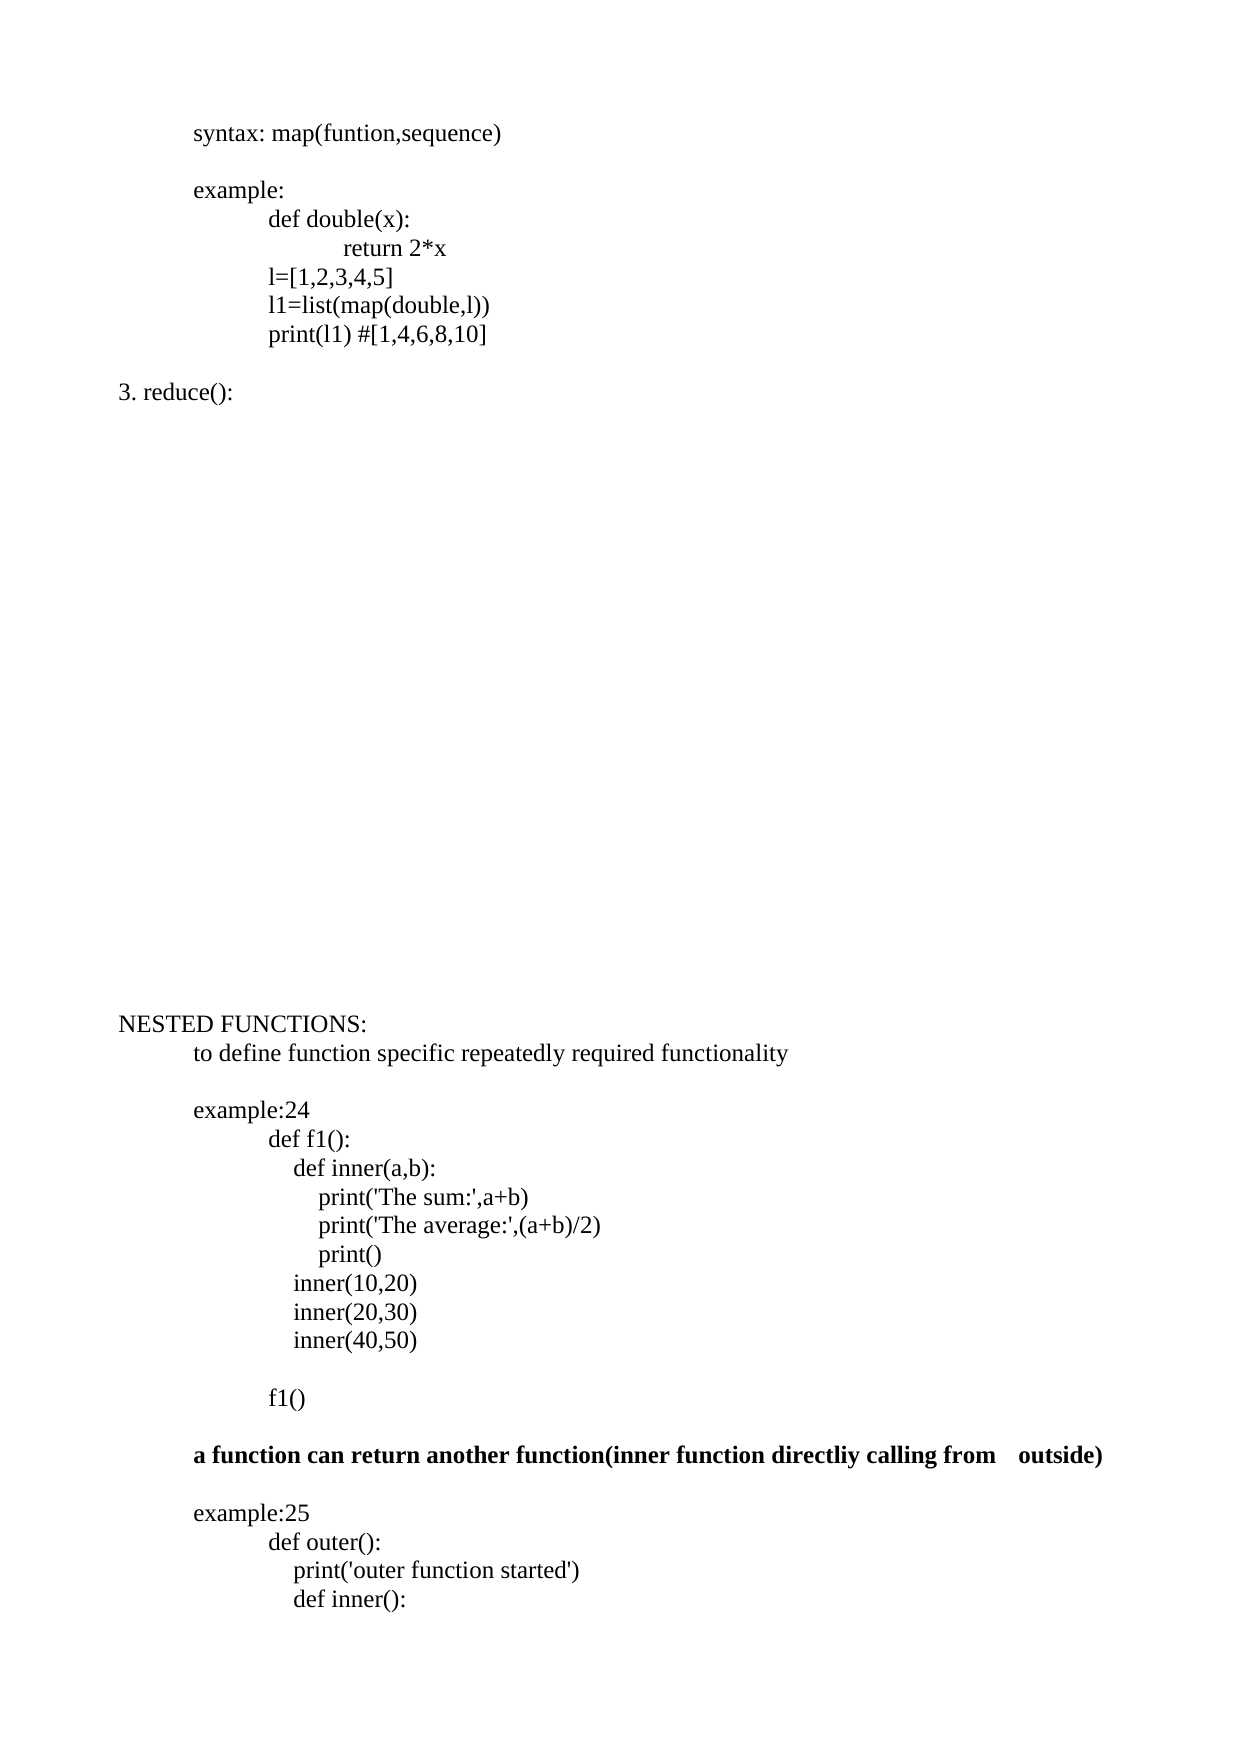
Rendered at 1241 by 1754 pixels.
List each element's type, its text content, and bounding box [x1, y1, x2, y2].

text l=[1,2,3,4,5] [118, 262, 1122, 291]
text def inner(a,b): [118, 1153, 1122, 1182]
text print('The sum:',a+b) [118, 1182, 1122, 1211]
text f1() [118, 1383, 1122, 1412]
text inner(10,20) [118, 1268, 1122, 1297]
text def inner(): [118, 1584, 1122, 1613]
text print('outer function started') [118, 1556, 1122, 1584]
text inner(20,30) [118, 1297, 1122, 1326]
text 3. reduce(): [118, 377, 1122, 406]
text example:24 [118, 1096, 1122, 1124]
text print(l1) #[1,4,6,8,10] [118, 319, 1122, 348]
text l1=list(map(double,l)) [118, 291, 1122, 319]
text print('The average:',(a+b)/2) [118, 1211, 1122, 1239]
text example: [118, 176, 1122, 204]
text NESTED FUNCTIONS: [118, 1009, 1122, 1038]
text example:25 [118, 1498, 1122, 1527]
text def double(x): [118, 204, 1122, 233]
text syntax: map(funtion,sequence) [118, 118, 1122, 147]
text def f1(): [118, 1124, 1122, 1153]
text inner(40,50) [118, 1326, 1122, 1354]
text print() [118, 1239, 1122, 1268]
text return 2*x [118, 233, 1122, 262]
text def outer(): [118, 1527, 1122, 1556]
text to define function specific repeatedly required functionality [118, 1038, 1122, 1067]
text a function can return another function(inner function directliy calling from outside) [118, 1441, 1122, 1469]
